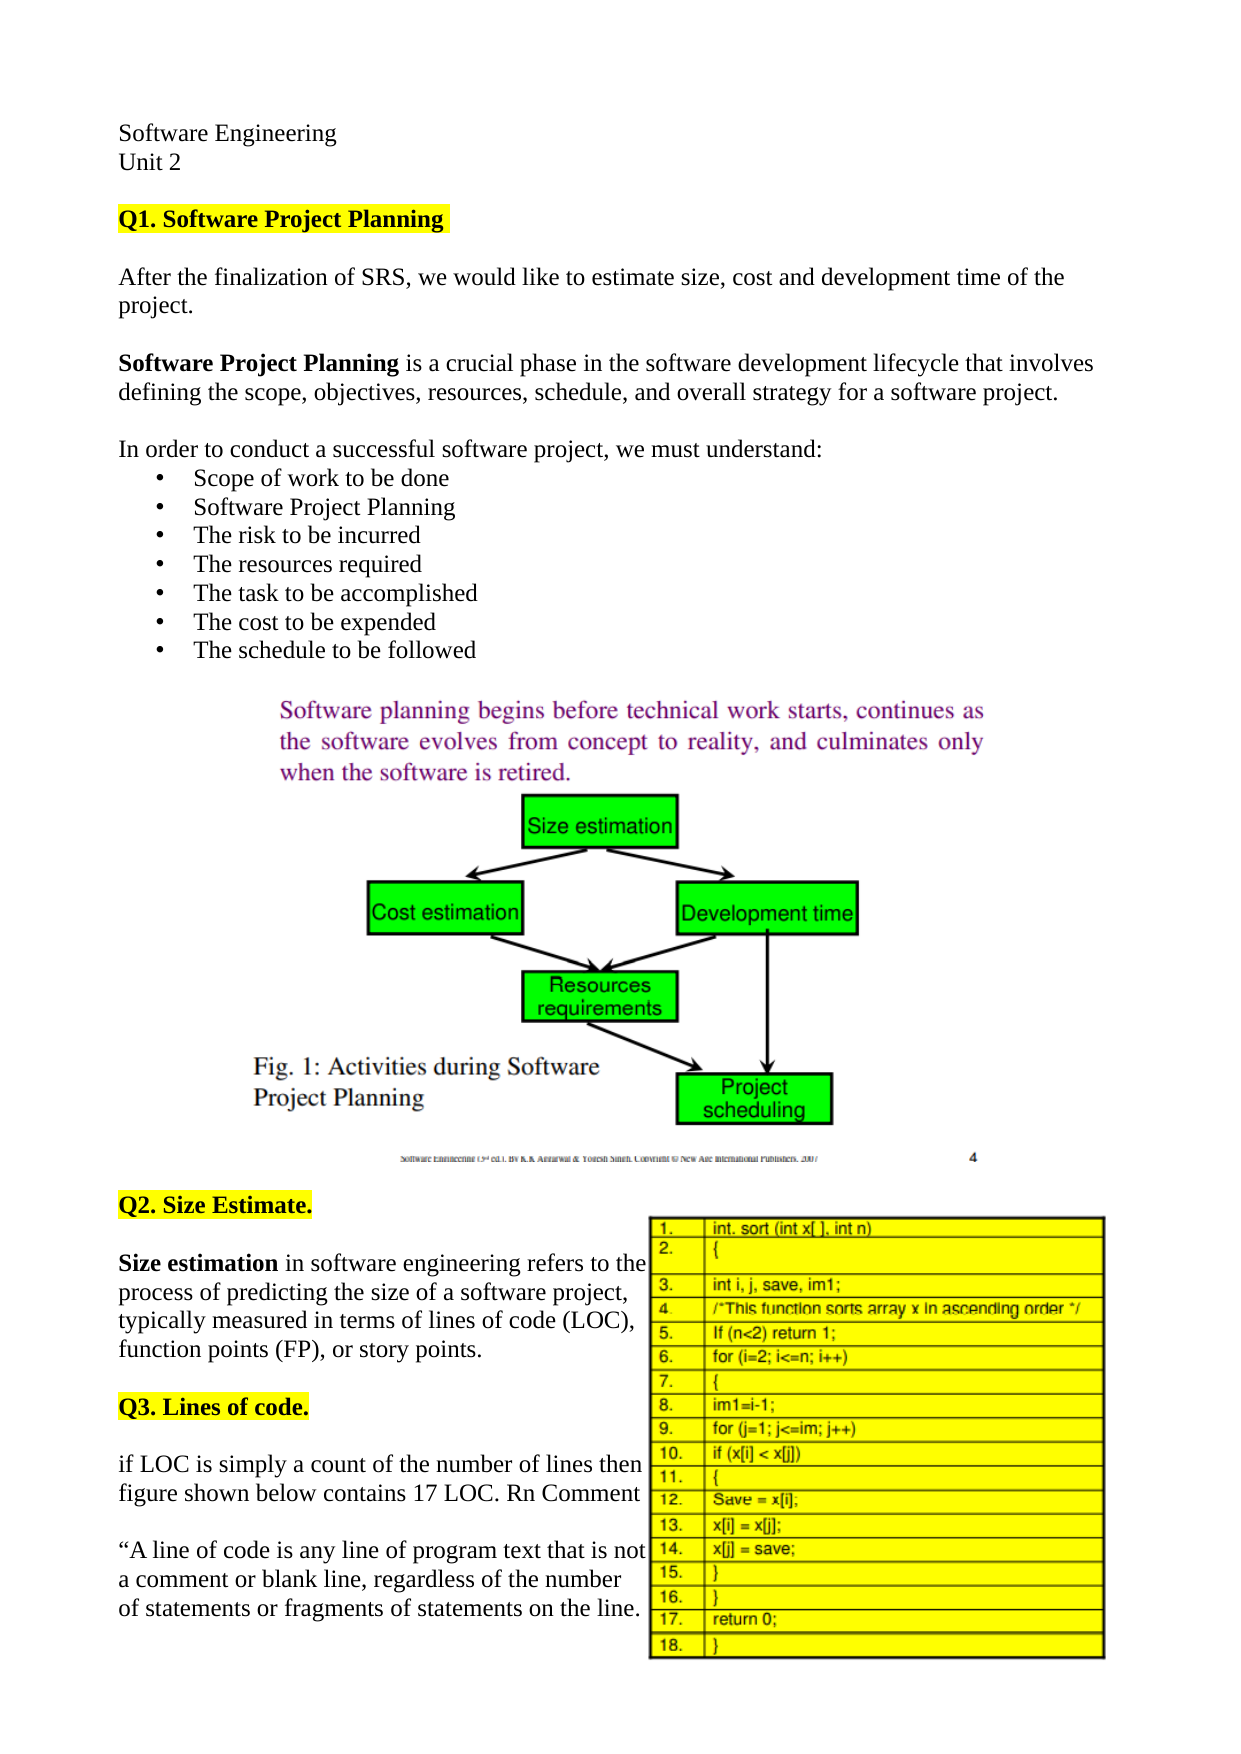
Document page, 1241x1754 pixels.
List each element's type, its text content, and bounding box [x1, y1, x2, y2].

text In order to conduct a successful software project, we must understand: [118, 434, 1122, 463]
list The risk to be incurred [156, 521, 1122, 549]
list The cost to be expended [156, 607, 1122, 636]
text After the finalization of SRS, we would like to estimate size, cost and development time of the project. [118, 262, 1122, 319]
list Scope of work to be done [156, 463, 1122, 492]
picture [646, 1212, 1111, 1664]
text Q1. Software Project Planning [118, 204, 1122, 233]
text “A line of code is any line of program text that is not a comment or blank line, regardless of the number of statements or fragments of statements on the line. [118, 1535, 646, 1622]
text Software Engineering [118, 118, 1122, 147]
list The resources required [156, 549, 1122, 578]
list Software Project Planning [156, 492, 1122, 521]
text Software Project Planning is a crucial phase in the software development lifecycle that involves defining the scope, objectives, resources, schedule, and overall strategy for a software project. [118, 348, 1122, 406]
picture [234, 693, 1006, 1162]
text Q2. Size Estimate. [118, 1190, 1122, 1219]
text Q3. Lines of code. [118, 1392, 646, 1420]
list The task to be accomplished [156, 578, 1122, 607]
text Unit 2 [118, 147, 1122, 176]
list The schedule to be followed [156, 636, 1122, 664]
text if LOC is simply a count of the number of lines then figure shown below contains 17 LOC. Rn Comment [118, 1449, 646, 1507]
text Size estimation in software engineering refers to the process of predicting the size of a software project, typically measured in terms of lines of code (LOC), function points (FP), or story points. [118, 1248, 646, 1363]
